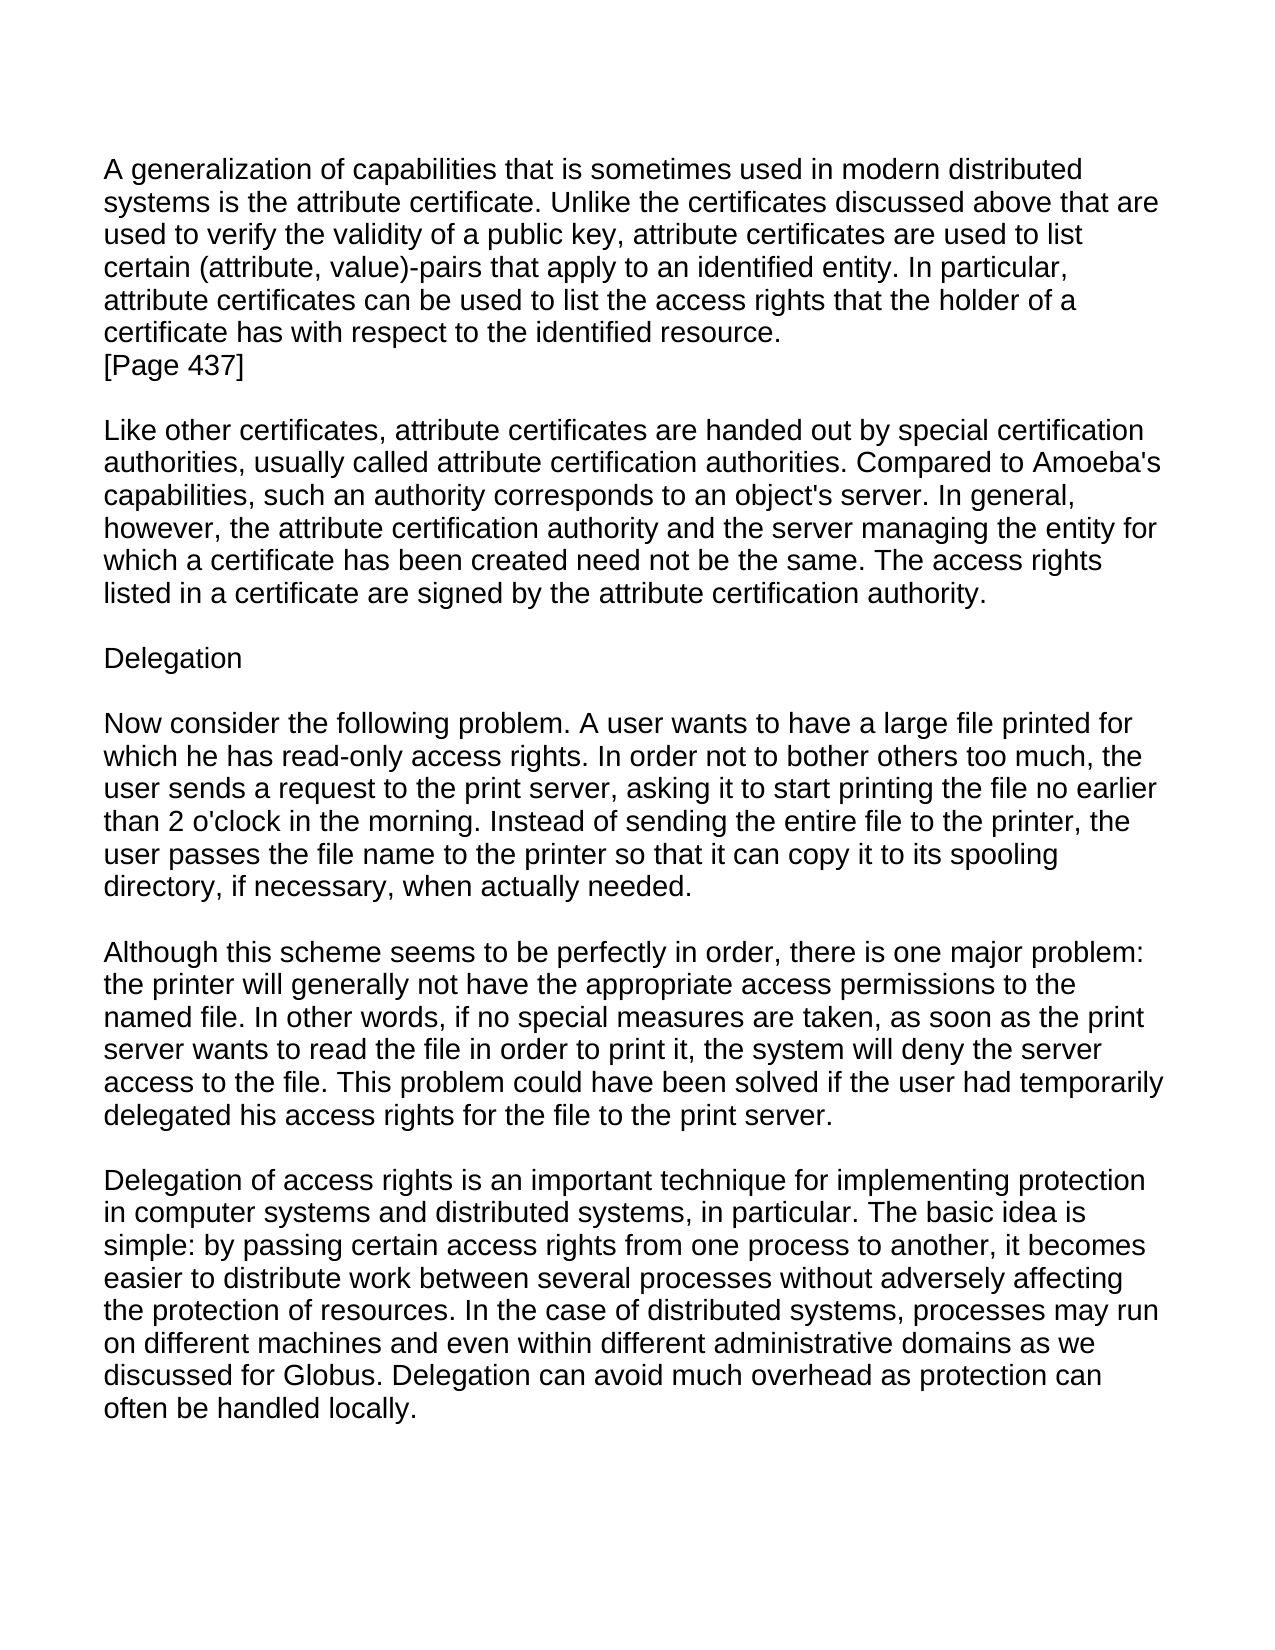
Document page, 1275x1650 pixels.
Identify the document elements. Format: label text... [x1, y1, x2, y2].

text Delegation of access rights is an important technique for implementing protection in computer systems and distributed systems, in particular. The basic idea is simple: by passing certain access rights from one process to another, it becomes easier to distribute work between several processes without adversely affecting the protection of resources. In the case of distributed systems, processes may run on different machines and even within different administrative domains as we discussed for Globus. Delegation can avoid much overhead as protection can often be handled locally. [103, 1164, 1172, 1424]
text Although this scheme seems to be perfectly in order, there is one major problem: the printer will generally not have the appropriate access permissions to the named file. In other words, if no special measures are taken, as soon as the print server wants to read the file in order to print it, the system will deny the server access to the file. This problem could have been solved if the user had temporarily delegated his access rights for the file to the print server. [103, 936, 1172, 1131]
text Now consider the following problem. A user wants to have a large file printed for which he has read-only access rights. In order not to bother others too much, the user sends a request to the print server, asking it to start printing the file no earlier than 2 o'clock in the morning. Instead of sending the entire file to the printer, the user passes the file name to the printer so that it can copy it to its spooling directory, if necessary, when actually needed. [103, 707, 1172, 903]
text A generalization of capabilities that is sometimes used in modern distributed systems is the attribute certificate. Unlike the certificates discussed above that are used to verify the validity of a public key, attribute certificates are used to list certain (attribute, value)-pairs that apply to an identified entity. In particular, attribute certificates can be used to list the access rights that the holder of a certificate has with respect to the identified resource. [103, 153, 1172, 349]
text Delegation [103, 642, 1172, 675]
text Like other certificates, attribute certificates are handed out by special certification authorities, usually called attribute certification authorities. Compared to Amoeba's capabilities, such an authority corresponds to an object's server. In general, however, the attribute certification authority and the server managing the entity for which a certificate has been created need not be the same. The access rights listed in a certificate are signed by the attribute certification authority. [103, 414, 1172, 609]
text [Page 437] [103, 349, 1172, 381]
